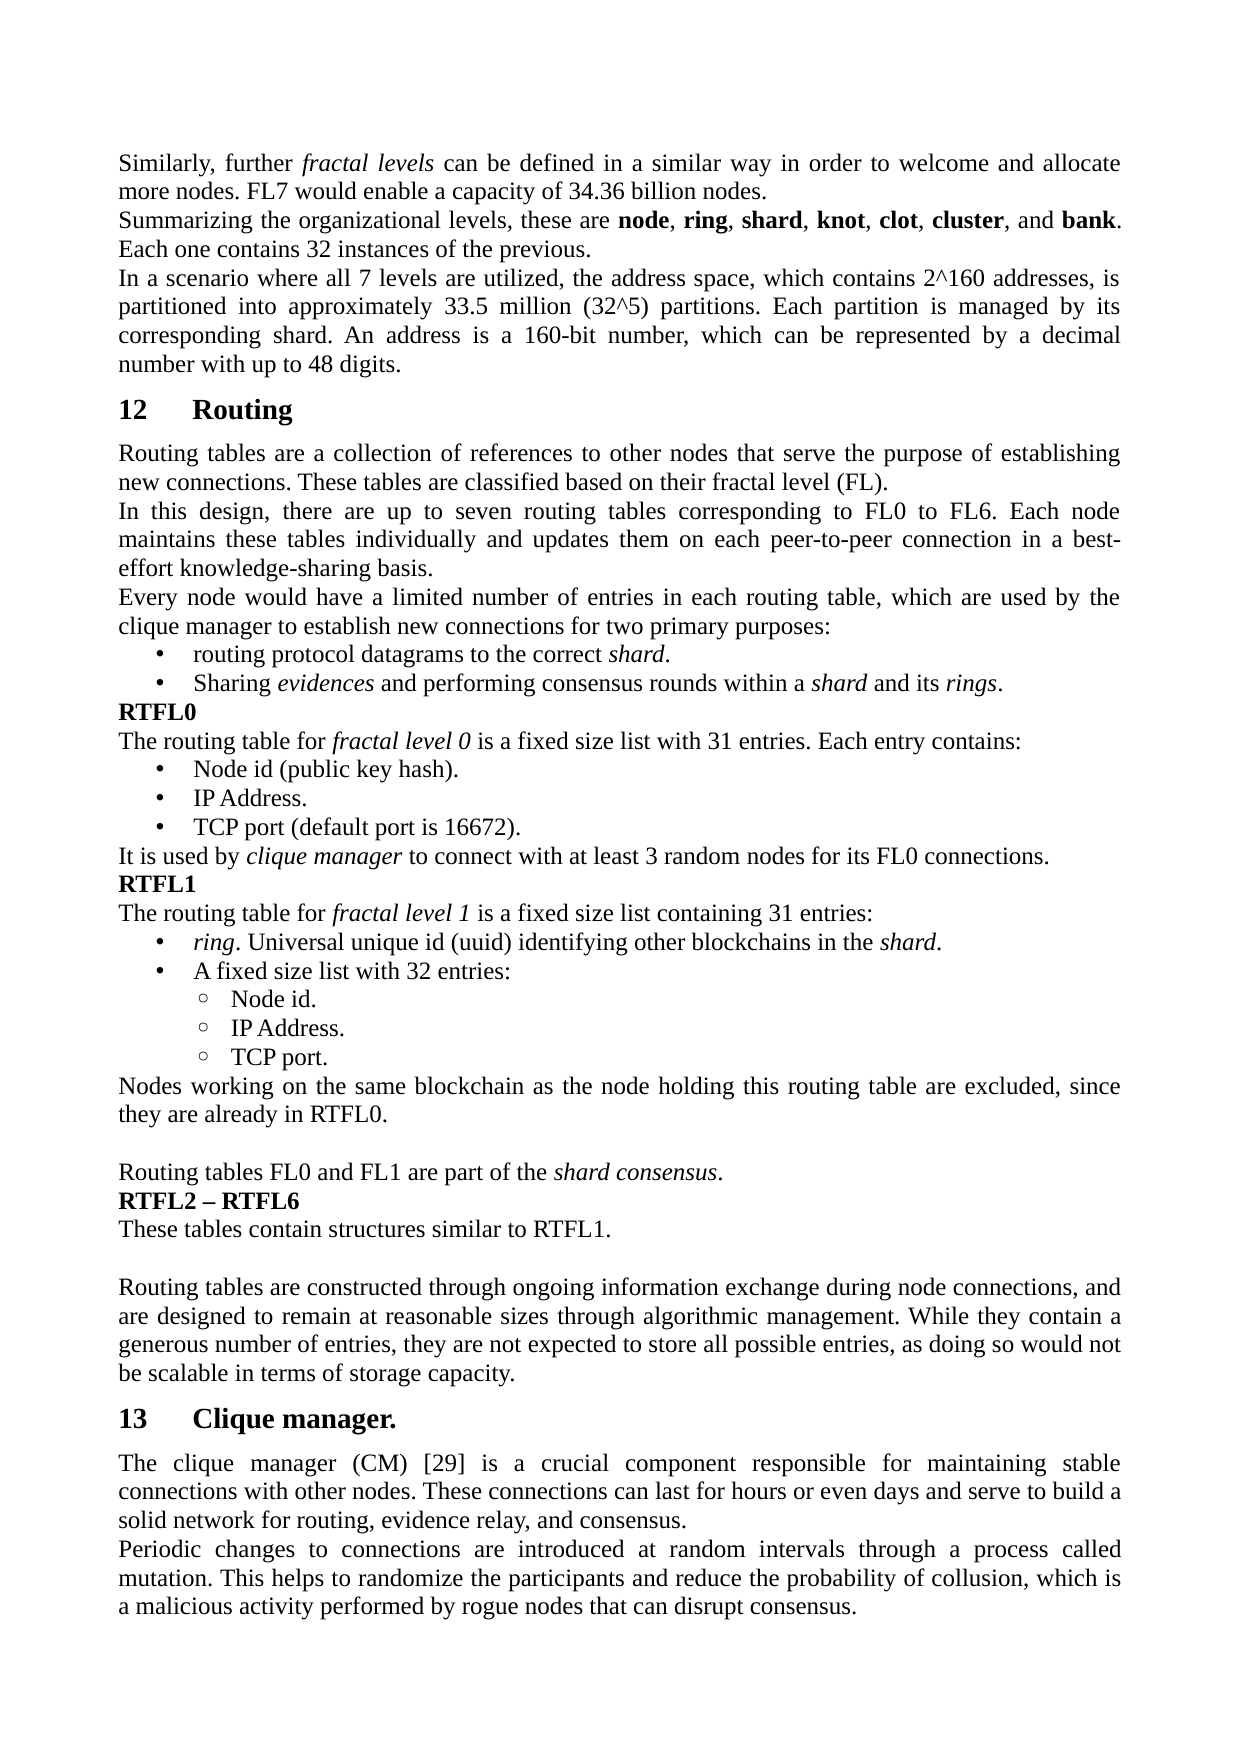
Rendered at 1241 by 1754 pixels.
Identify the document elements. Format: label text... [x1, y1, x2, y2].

text Every node would have a limited number of entries in each routing table, which are used by the clique manager to establish new connections for two primary purposes: [118, 582, 1122, 639]
text Routing tables are a collection of references to other nodes that serve the purpose of establishing new connections. These tables are classified based on their fractal level (FL). [118, 438, 1122, 496]
text In a scenario where all 7 levels are utilized, the address space, which contains 2^160 addresses, is partitioned into approximately 33.5 million (32^5) partitions. Each partition is managed by its corresponding shard. An address is a 160-bit number, which can be represented by a decimal number with up to 48 digits. [118, 263, 1122, 378]
subtitle Routing [118, 392, 1122, 426]
text RTFL2 – RTFL6 [118, 1186, 1122, 1214]
text RTFL0 [118, 697, 1122, 726]
subtitle Clique manager. [118, 1402, 1122, 1435]
text In this design, there are up to seven routing tables corresponding to FL0 to FL6. Each node maintains these tables individually and updates them on each peer-to-peer connection in a best-effort knowledge-sharing basis. [118, 496, 1122, 582]
text Periodic changes to connections are introduced at random intervals through a process called mutation. This helps to randomize the participants and reduce the probability of collusion, which is a malicious activity performed by rogue nodes that can disrupt consensus. [118, 1534, 1122, 1620]
list ring. Universal unique id (uuid) identifying other blockchains in the shard. [156, 927, 1122, 956]
text It is used by clique manager to connect with at least 3 random nodes for its FL0 connections. [118, 841, 1122, 869]
list IP Address. [193, 1013, 1122, 1042]
list Node id. [193, 984, 1122, 1013]
text These tables contain structures similar to RTFL1. [118, 1214, 1122, 1243]
list Sharing evidences and performing consensus rounds within a shard and its rings. [156, 668, 1122, 697]
text RTFL1 The routing table for fractal level 1 is a fixed size list containing 31 entries: [118, 869, 1122, 927]
list routing protocol datagrams to the correct shard. [156, 639, 1122, 668]
text Summarizing the organizational levels, these are node, ring, shard, knot, clot, cluster, and bank. Each one contains 32 instances of the previous. [118, 205, 1122, 263]
list A fixed size list with 32 entries: [156, 956, 1122, 984]
text Routing tables are constructed through ongoing information exchange during node connections, and are designed to remain at reasonable sizes through algorithmic management. While they contain a generous number of entries, they are not expected to store all possible entries, as doing so would not be scalable in terms of storage capacity. [118, 1272, 1122, 1387]
list TCP port. [193, 1042, 1122, 1071]
text Nodes working on the same blockchain as the node holding this routing table are excluded, since they are already in RTFL0. [118, 1071, 1122, 1128]
list TCP port (default port is 16672). [156, 812, 1122, 841]
text Similarly, further fractal levels can be defined in a similar way in order to welcome and allocate more nodes. FL7 would enable a capacity of 34.36 billion nodes. [118, 148, 1122, 205]
text The routing table for fractal level 0 is a fixed size list with 31 entries. Each entry contains: [118, 726, 1122, 754]
list IP Address. [156, 783, 1122, 812]
list Node id (public key hash). [156, 754, 1122, 783]
text Routing tables FL0 and FL1 are part of the shard consensus. [118, 1157, 1122, 1186]
text The clique manager (CM) [29] is a crucial component responsible for maintaining stable connections with other nodes. These connections can last for hours or even days and serve to build a solid network for routing, evidence relay, and consensus. [118, 1448, 1122, 1534]
